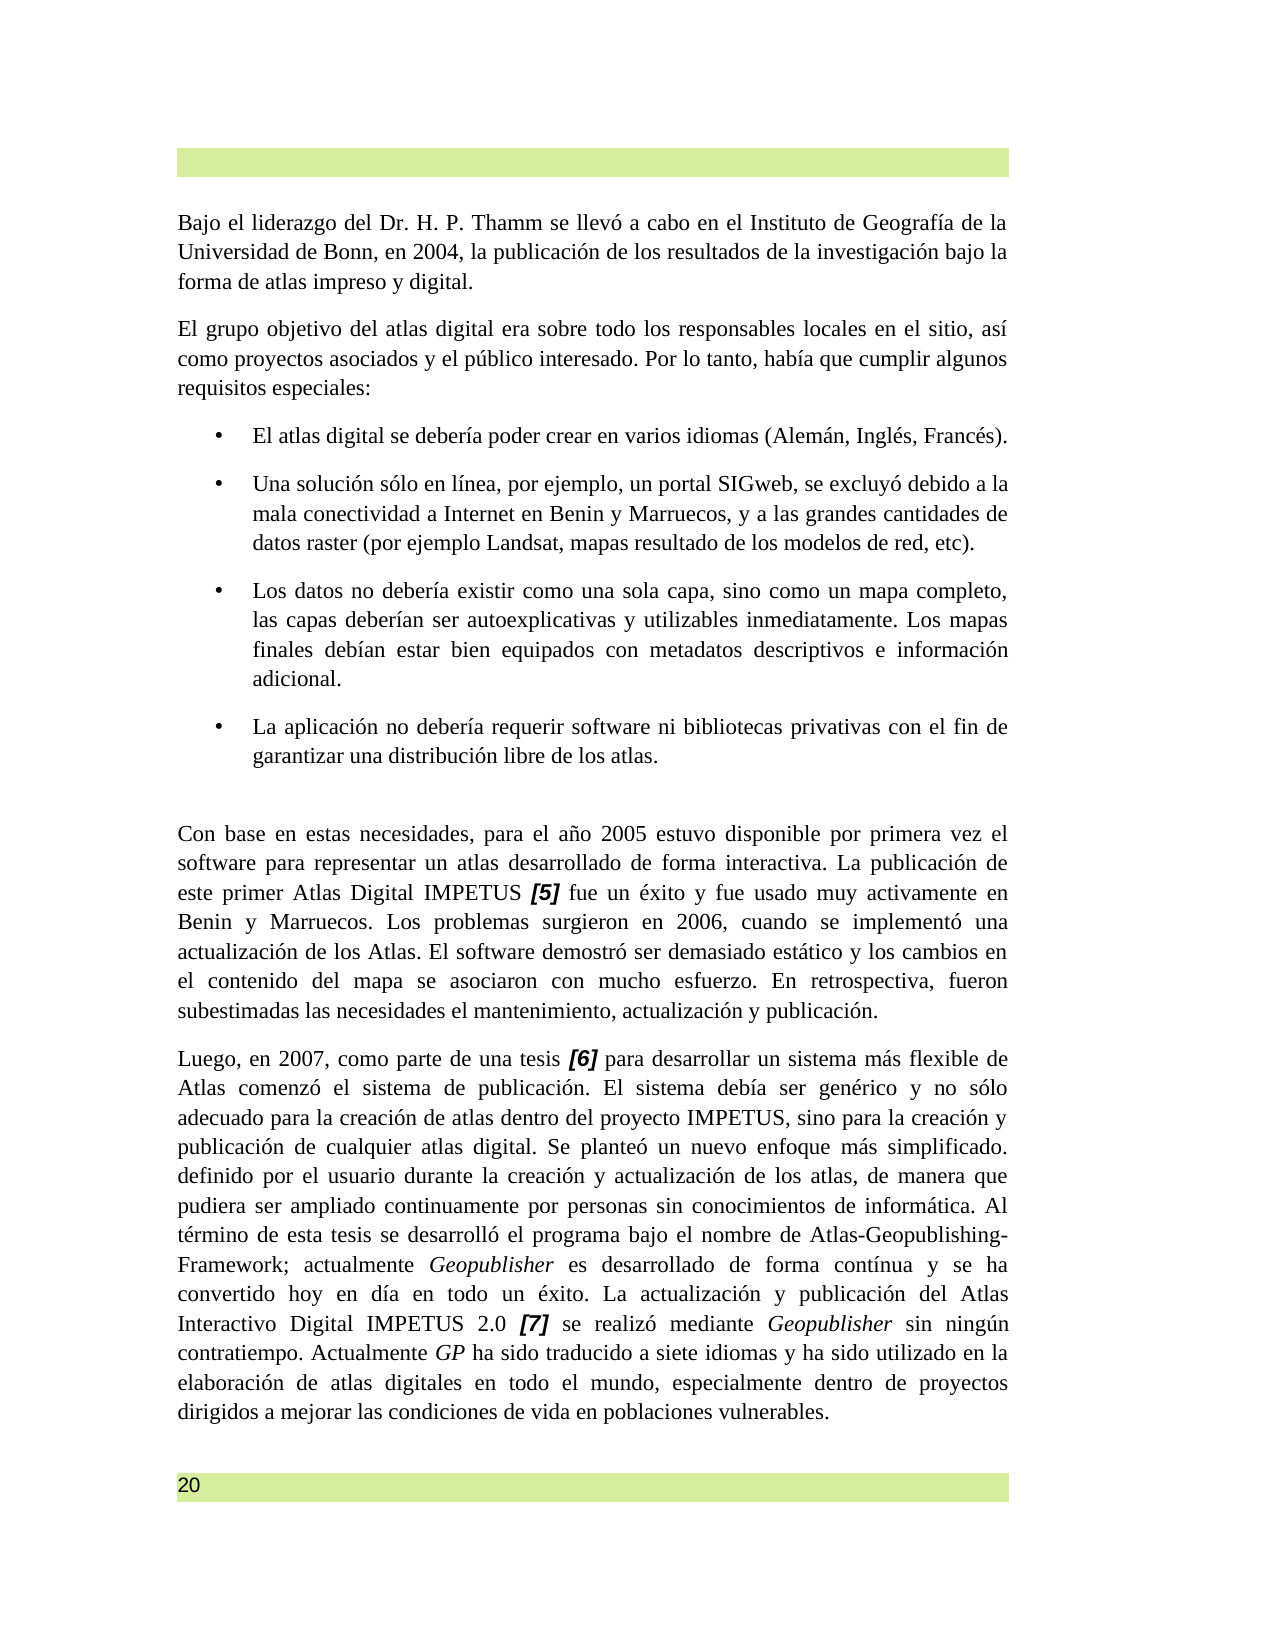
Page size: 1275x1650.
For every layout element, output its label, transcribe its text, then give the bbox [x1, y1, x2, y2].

text Luego, en 2007, como parte de una tesis [6] para desarrollar un sistema más flexible de Atlas comenzó el sistema de publicación. El sistema debía ser genérico y no sólo adecuado para la creación de atlas dentro del proyecto IMPETUS, sino para la creación y publicación de cualquier atlas digital. Se planteó un nuevo enfoque más simplificado. definido por el usuario durante la creación y actualización de los atlas, de manera que pudiera ser ampliado continuamente por personas sin conocimientos de informática. Al término de esta tesis se desarrolló el programa bajo el nombre de Atlas-Geopublishing-Framework; actualmente Geopublisher es desarrollado de forma contínua y se ha convertido hoy en día en todo un éxito. La actualización y publicación del Atlas Interactivo Digital IMPETUS 2.0 [7] se realizó mediante Geopublisher sin ningún contratiempo. Actualmente GP ha sido traducido a siete idiomas y ha sido utilizado en la elaboración de atlas digitales en todo el mundo, especialmente dentro de proyectos dirigidos a mejorar las condiciones de vida en poblaciones vulnerables. [177, 1042, 1009, 1426]
list La aplicación no debería requerir software ni bibliotecas privativas con el fin de garantizar una distribución libre de los atlas. [215, 711, 1009, 770]
text Con base en estas necesidades, para el año 2005 estuvo disponible por primera vez el software para representar un atlas desarrollado de forma interactiva. La publicación de este primer Atlas Digital IMPETUS [5] fue un éxito y fue usado muy activamente en Benin y Marruecos. Los problemas surgieron en 2006, cuando se implementó una actualización de los Atlas. El software demostró ser demasiado estático y los cambios en el contenido del mapa se asociaron con mucho esfuerzo. En retrospectiva, fueron subestimadas las necesidades el mantenimiento, actualización y publicación. [177, 788, 1009, 1024]
list El atlas digital se debería poder crear en varios idiomas (Alemán, Inglés, Francés). [215, 420, 1009, 449]
text El grupo objetivo del atlas digital era sobre todo los responsables locales en el sitio, así como proyectos asociados y el público interesado. Por lo tanto, había que cumplir algunos requisitos especiales: [177, 313, 1009, 402]
list Una solución sólo en línea, por ejemplo, un portal SIGweb, se excluyó debido a la mala conectividad a Internet en Benin y Marruecos, y a las grandes cantidades de datos raster (por ejemplo Landsat, mapas resultado de los modelos de red, etc). [215, 468, 1009, 556]
text Bajo el liderazgo del Dr. H. P. Thamm se llevó a cabo en el Instituto de Geografía de la Universidad de Bonn, en 2004, la publicación de los resultados de la investigación bajo la forma de atlas impreso y digital. [177, 207, 1009, 295]
list Los datos no debería existir como una sola capa, sino como un mapa completo, las capas deberían ser autoexplicativas y utilizables inmediatamente. Los mapas finales debían estar bien equipados con metadatos descriptivos e información adicional. [215, 575, 1009, 693]
